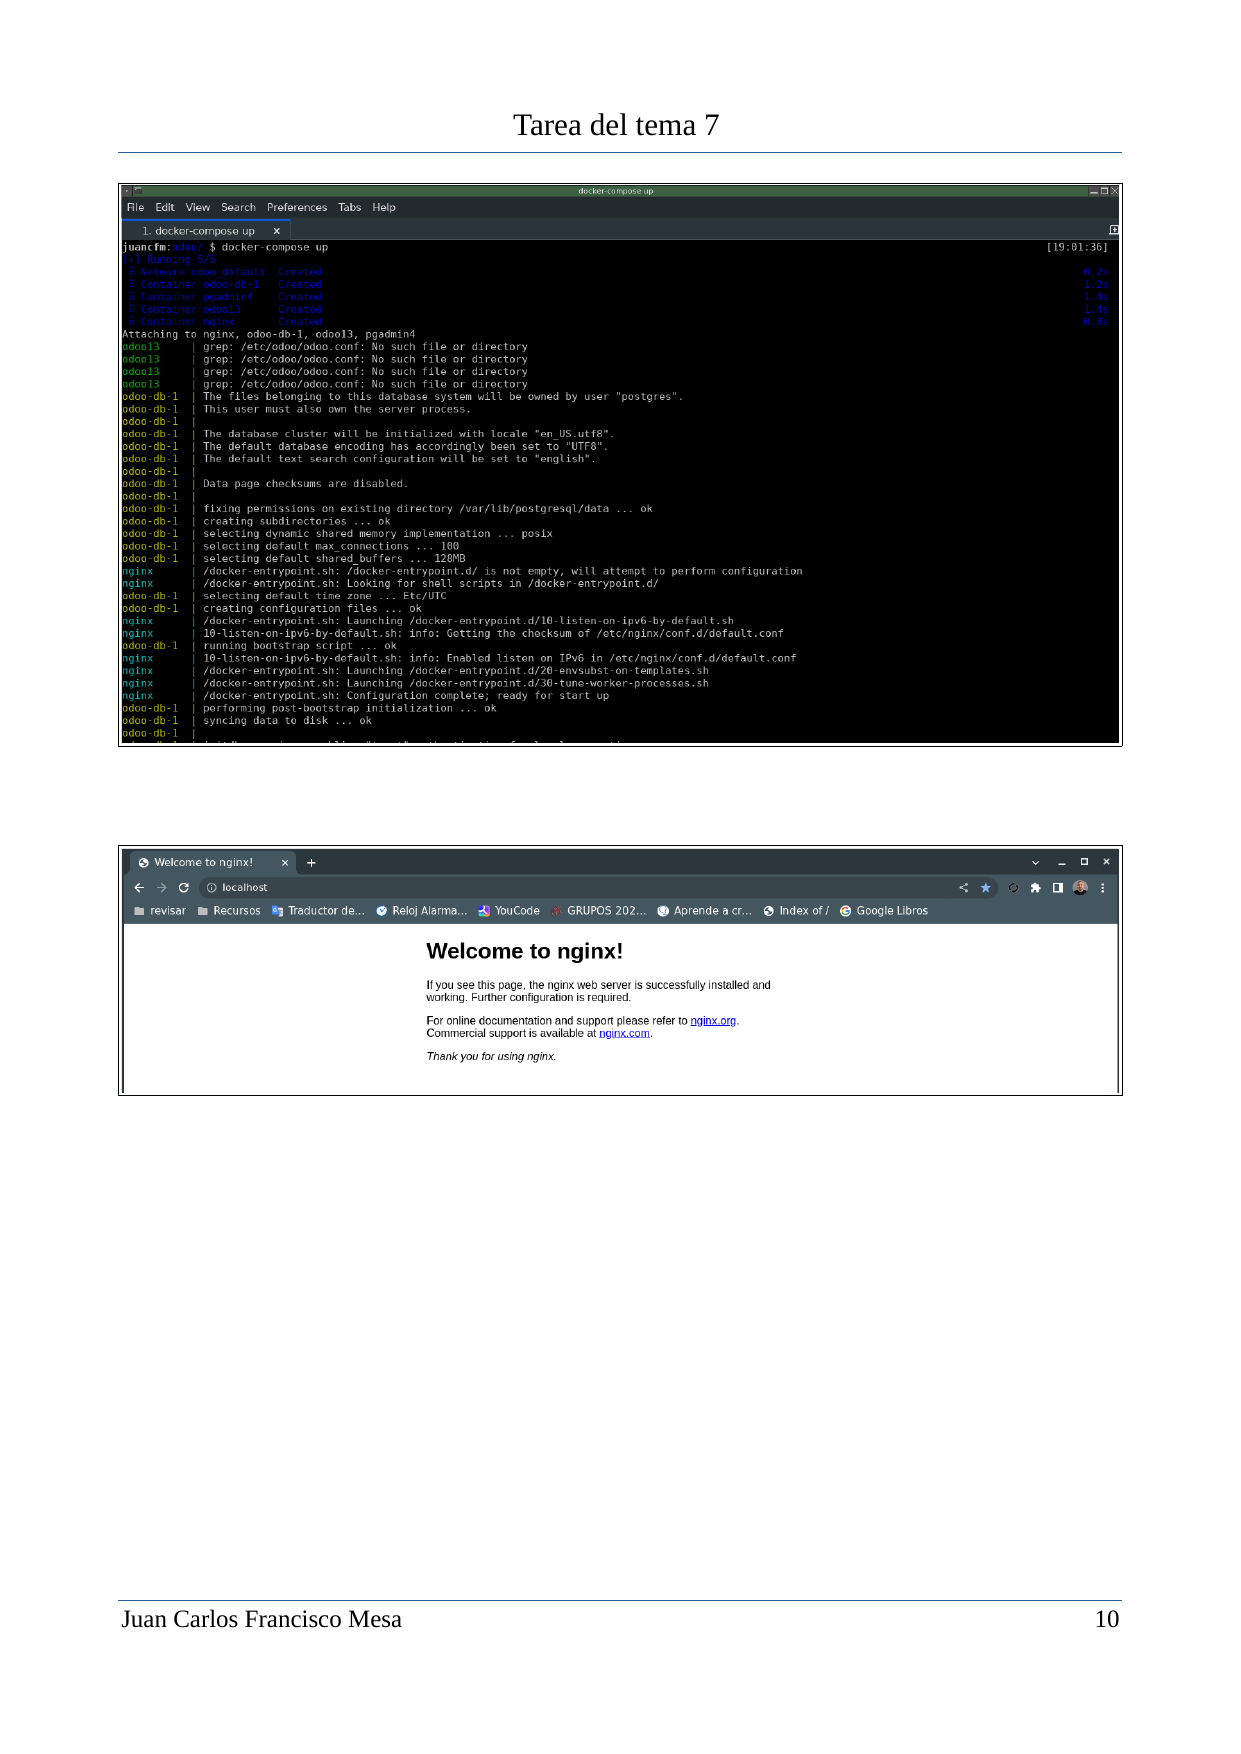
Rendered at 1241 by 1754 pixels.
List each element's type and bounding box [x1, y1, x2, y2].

picture [121, 848, 1119, 1093]
picture [121, 185, 1119, 743]
